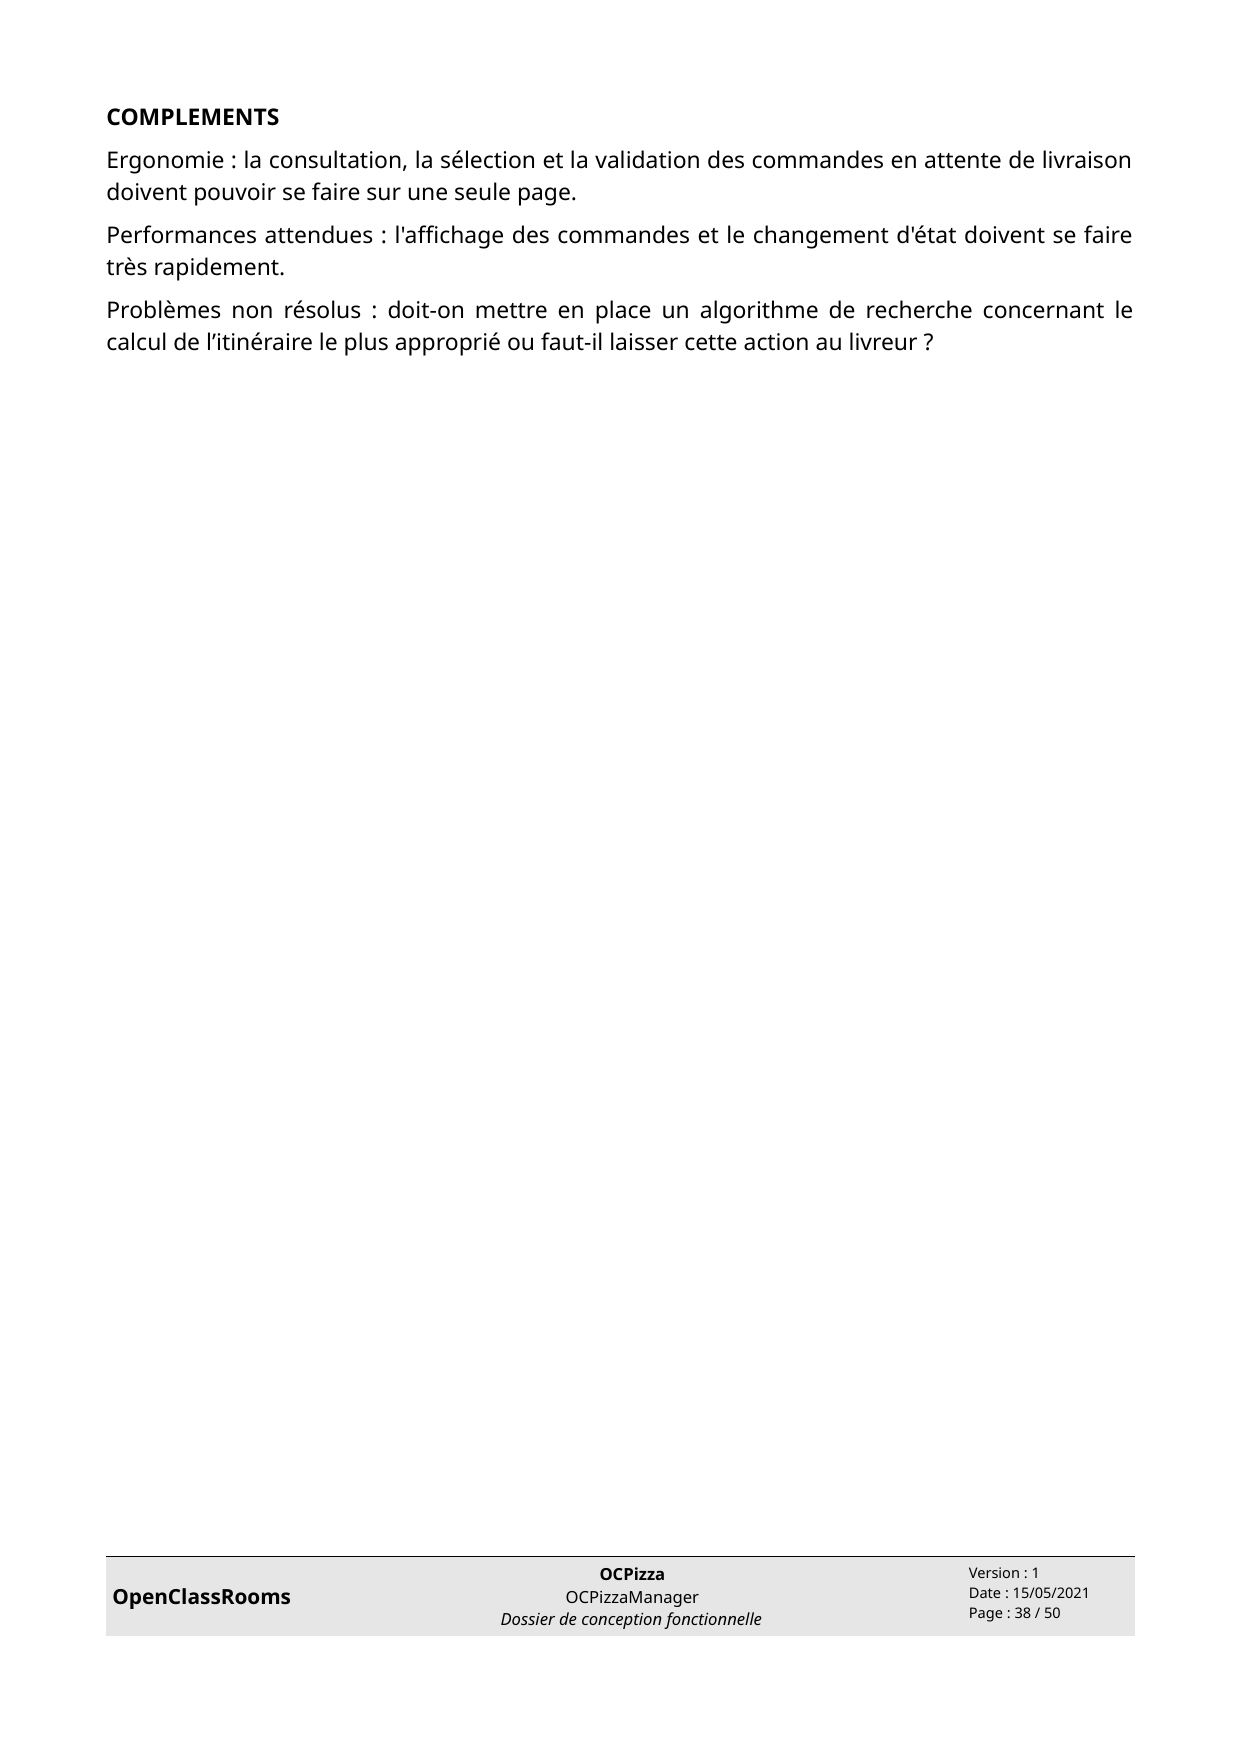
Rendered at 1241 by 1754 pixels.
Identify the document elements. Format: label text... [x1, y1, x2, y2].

text COMPLEMENTS [106, 100, 1134, 132]
text Performances attendues : l'affichage des commandes et le changement d'état doivent se faire très rapidement. [106, 219, 1134, 282]
text Problèmes non résolus : doit-on mettre en place un algorithme de recherche concernant le calcul de l’itinéraire le plus approprié ou faut-il laisser cette action au livreur ? [106, 294, 1134, 357]
text Ergonomie : la consultation, la sélection et la validation des commandes en attente de livraison doivent pouvoir se faire sur une seule page. [106, 144, 1134, 207]
